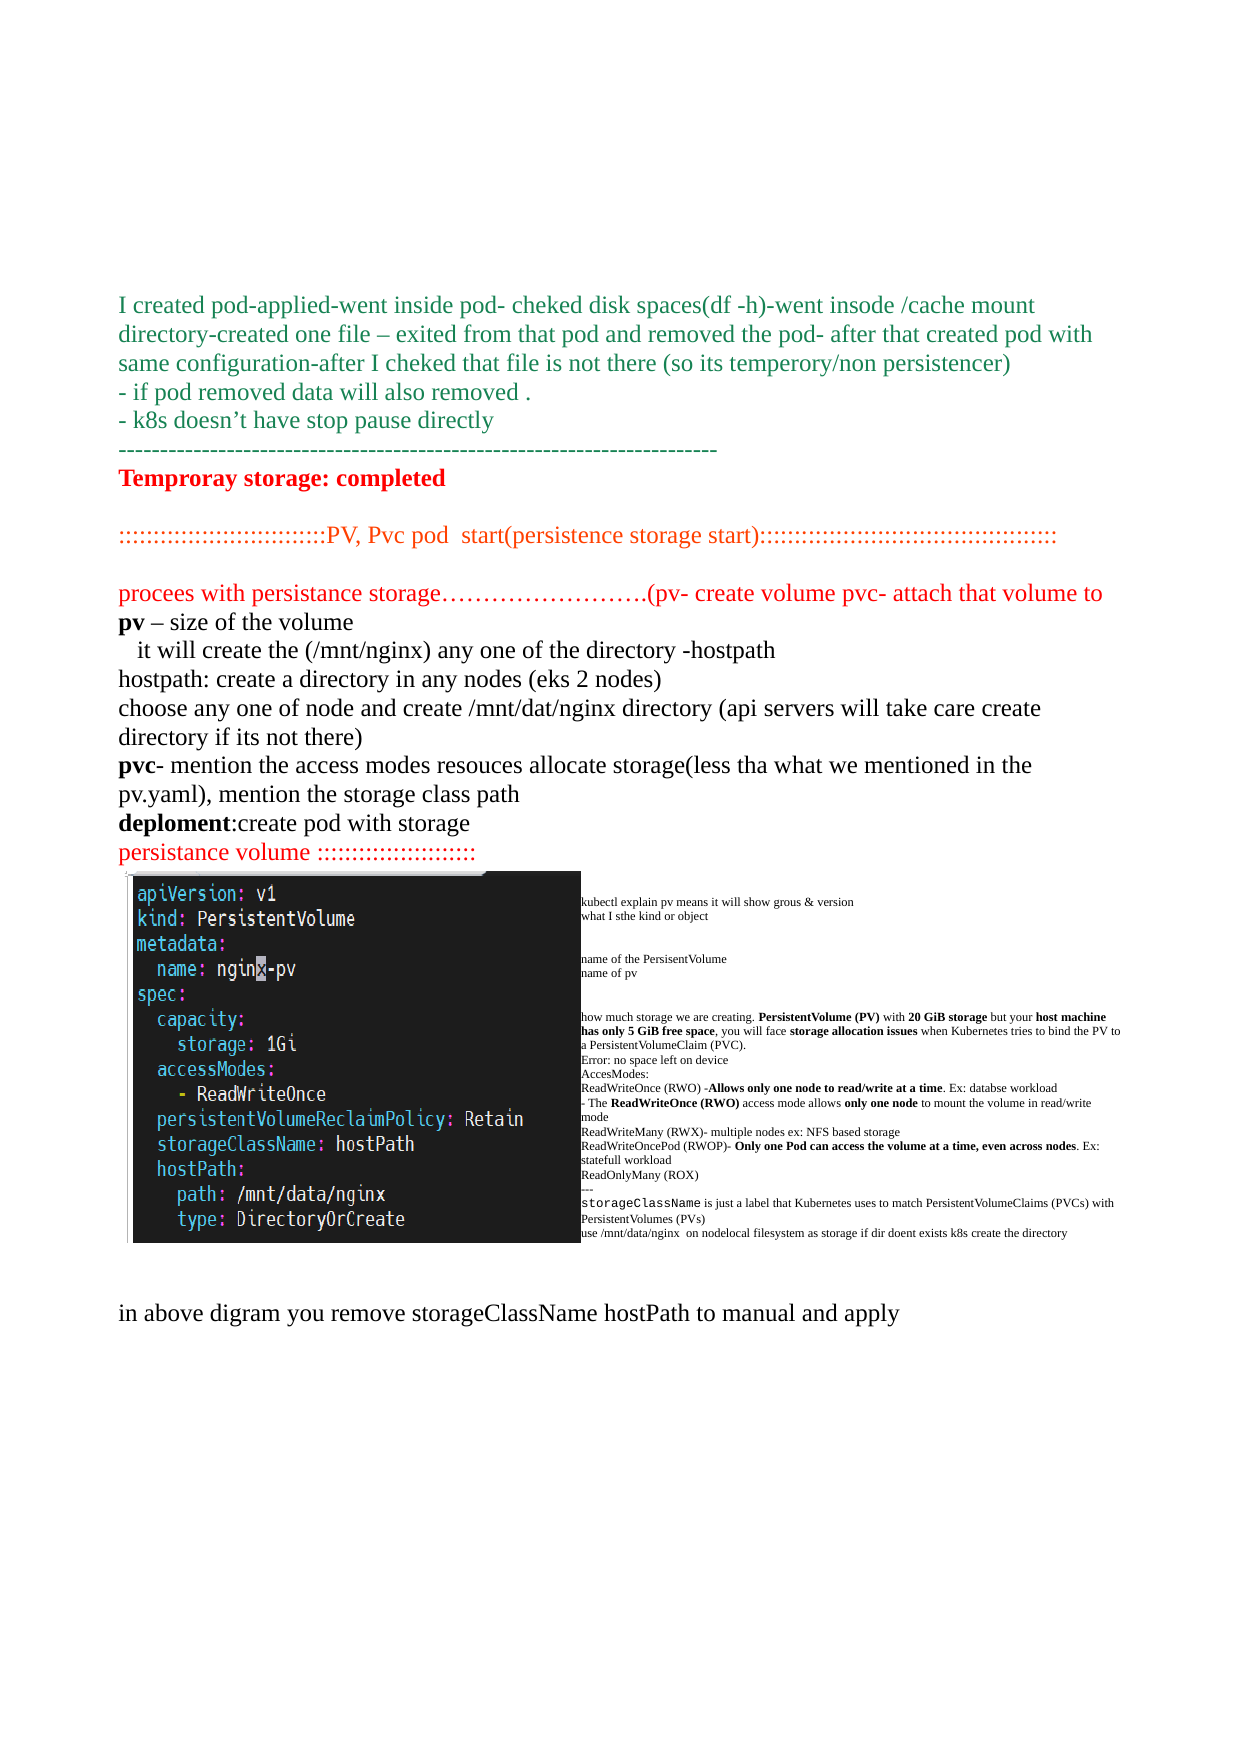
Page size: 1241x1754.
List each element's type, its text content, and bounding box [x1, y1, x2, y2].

text ReadOnlyMany (ROX) --- storageClassName is just a label that Kubernetes uses to match PersistentVolumeClaims (PVCs) with PersistentVolumes (PVs) [581, 1167, 1122, 1226]
text in above digram you remove storageClassName hostPath to manual and apply [118, 1298, 1122, 1327]
picture [124, 871, 581, 1243]
text ReadWriteOncePod (RWOP)- Only one Pod can access the volume at a time, even across nodes. Ex: statefull workload [581, 1139, 1122, 1167]
text use /mnt/data/nginx on nodelocal filesystem as storage if dir doent exists k8s create the directory [581, 1226, 1122, 1240]
text what I sthe kind or object [581, 909, 1122, 923]
text Temproray storage: completed [118, 463, 1122, 492]
text ::::::::::::::::::::::::::::::PV, Pvc pod start(persistence storage start)::::::::::::::::::::::::::::::::::::::::::: [118, 521, 1122, 549]
text deploment:create pod with storage persistance volume ::::::::::::::::::::::: [118, 808, 1122, 866]
text ------------------------------------------------------------------------ [118, 434, 1122, 463]
text kubectl explain pv means it will show grous & version [581, 894, 1122, 909]
text procees with persistance storage…………………….(pv- create volume pvc- attach that volume to pv – size of the volume it will create the (/mnt/nginx) any one of the directory -hostpath hostpath: create a directory in any nodes (eks 2 nodes) [118, 549, 1122, 693]
text I created pod-applied-went inside pod- cheked disk spaces(df -h)-went insode /cache mount directory-created one file – exited from that pod and removed the pod- after that created pod with same configuration-after I cheked that file is not there (so its temperory/non persistencer) - if pod removed data will also removed . - k8s doesn’t have stop pause directly [118, 291, 1122, 434]
text how much storage we are creating. PersistentVolume (PV) with 20 GiB storage but your host machine has only 5 GiB free space, you will face storage allocation issues when Kubernetes tries to bind the PV to a PersistentVolumeClaim (PVC). Error: no space left on device [581, 1009, 1122, 1067]
text - The ReadWriteOnce (RWO) access mode allows only one node to mount the volume in read/write mode ReadWriteMany (RWX)- multiple nodes ex: NFS based storage [581, 1096, 1122, 1139]
text name of the PersisentVolume [581, 952, 1122, 966]
text name of pv [581, 966, 1122, 981]
text AccesModes: ReadWriteOnce (RWO) -Allows only one node to read/write at a time. Ex: databse workload [581, 1067, 1122, 1096]
text choose any one of node and create /mnt/dat/nginx directory (api servers will take care create directory if its not there) pvc- mention the access modes resouces allocate storage(less tha what we mentioned in the pv.yaml), mention the storage class path [118, 693, 1122, 808]
